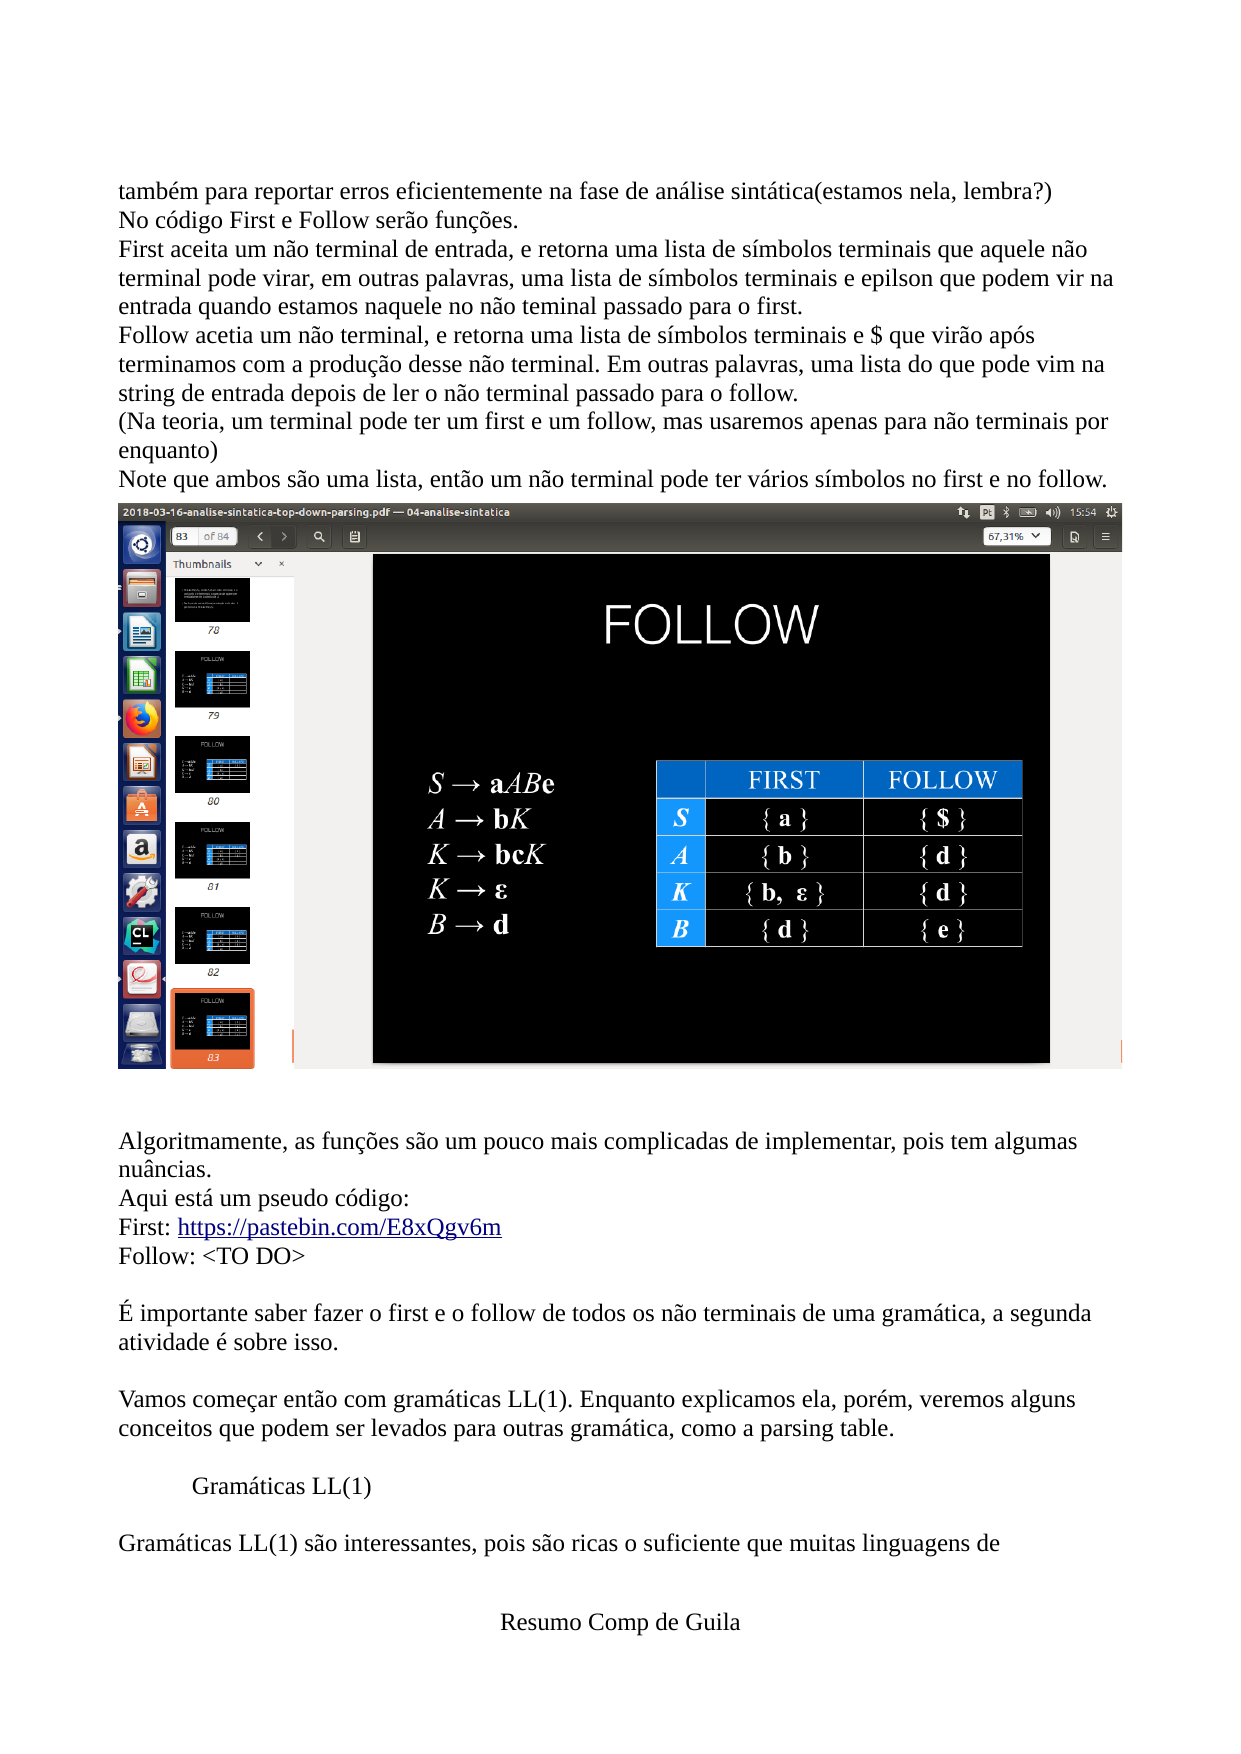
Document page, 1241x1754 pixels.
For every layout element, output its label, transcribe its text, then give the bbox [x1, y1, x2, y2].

text Gramáticas LL(1) são interessantes, pois são ricas o suficiente que muitas linguagens de [118, 1528, 1122, 1557]
text Gramáticas LL(1) [118, 1471, 1122, 1499]
text Follow: <TO DO> [118, 1241, 1122, 1269]
text Vamos começar então com gramáticas LL(1). Enquanto explicamos ela, porém, veremos alguns conceitos que podem ser levados para outras gramática, como a parsing table. [118, 1384, 1122, 1442]
text (Na teoria, um terminal pode ter um first e um follow, mas usaremos apenas para não terminais por enquanto) [118, 406, 1122, 464]
picture [118, 503, 1123, 1069]
text Note que ambos são uma lista, então um não terminal pode ter vários símbolos no first e no follow. [118, 464, 1122, 493]
text First: https://pastebin.com/E8xQgv6m [118, 1212, 1122, 1241]
text É importante saber fazer o first e o follow de todos os não terminais de uma gramática, a segunda atividade é sobre isso. [118, 1298, 1122, 1356]
text Aqui está um pseudo código: [118, 1183, 1122, 1212]
text No código First e Follow serão funções. [118, 205, 1122, 234]
text Algoritmamente, as funções são um pouco mais complicadas de implementar, pois tem algumas nuâncias. [118, 1126, 1122, 1183]
text também para reportar erros eficientemente na fase de análise sintática(estamos nela, lembra?) [118, 176, 1122, 205]
text Follow acetia um não terminal, e retorna uma lista de símbolos terminais e $ que virão após terminamos com a produção desse não terminal. Em outras palavras, uma lista do que pode vim na string de entrada depois de ler o não terminal passado para o follow. [118, 320, 1122, 406]
text First aceita um não terminal de entrada, e retorna uma lista de símbolos terminais que aquele não terminal pode virar, em outras palavras, uma lista de símbolos terminais e epilson que podem vir na entrada quando estamos naquele no não teminal passado para o first. [118, 234, 1122, 320]
